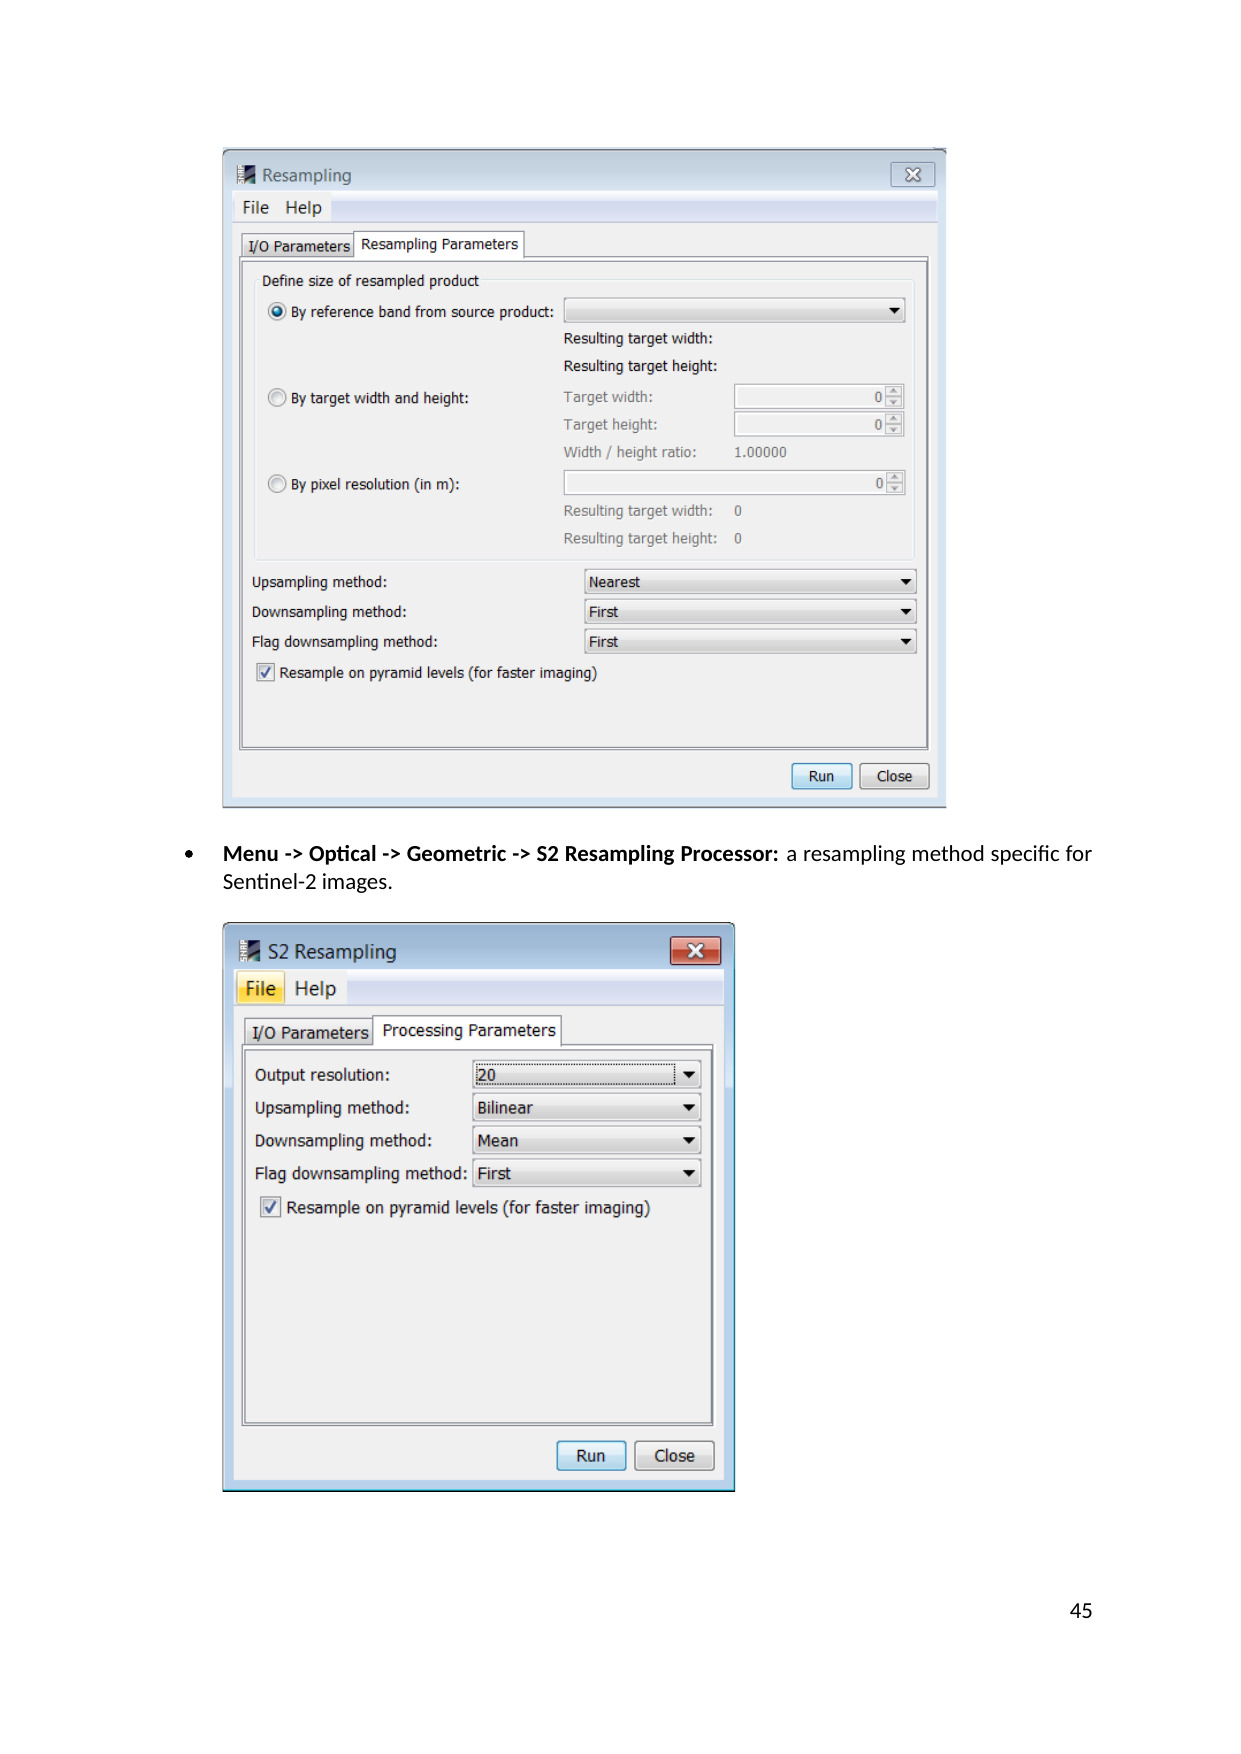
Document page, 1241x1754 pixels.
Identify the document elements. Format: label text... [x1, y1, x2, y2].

picture [222, 922, 736, 1492]
list Menu -> Optical -> Geometric -> S2 Resampling Processor: a resampling method specific for Sentinel-2 images. [185, 839, 1093, 895]
picture [222, 147, 947, 809]
